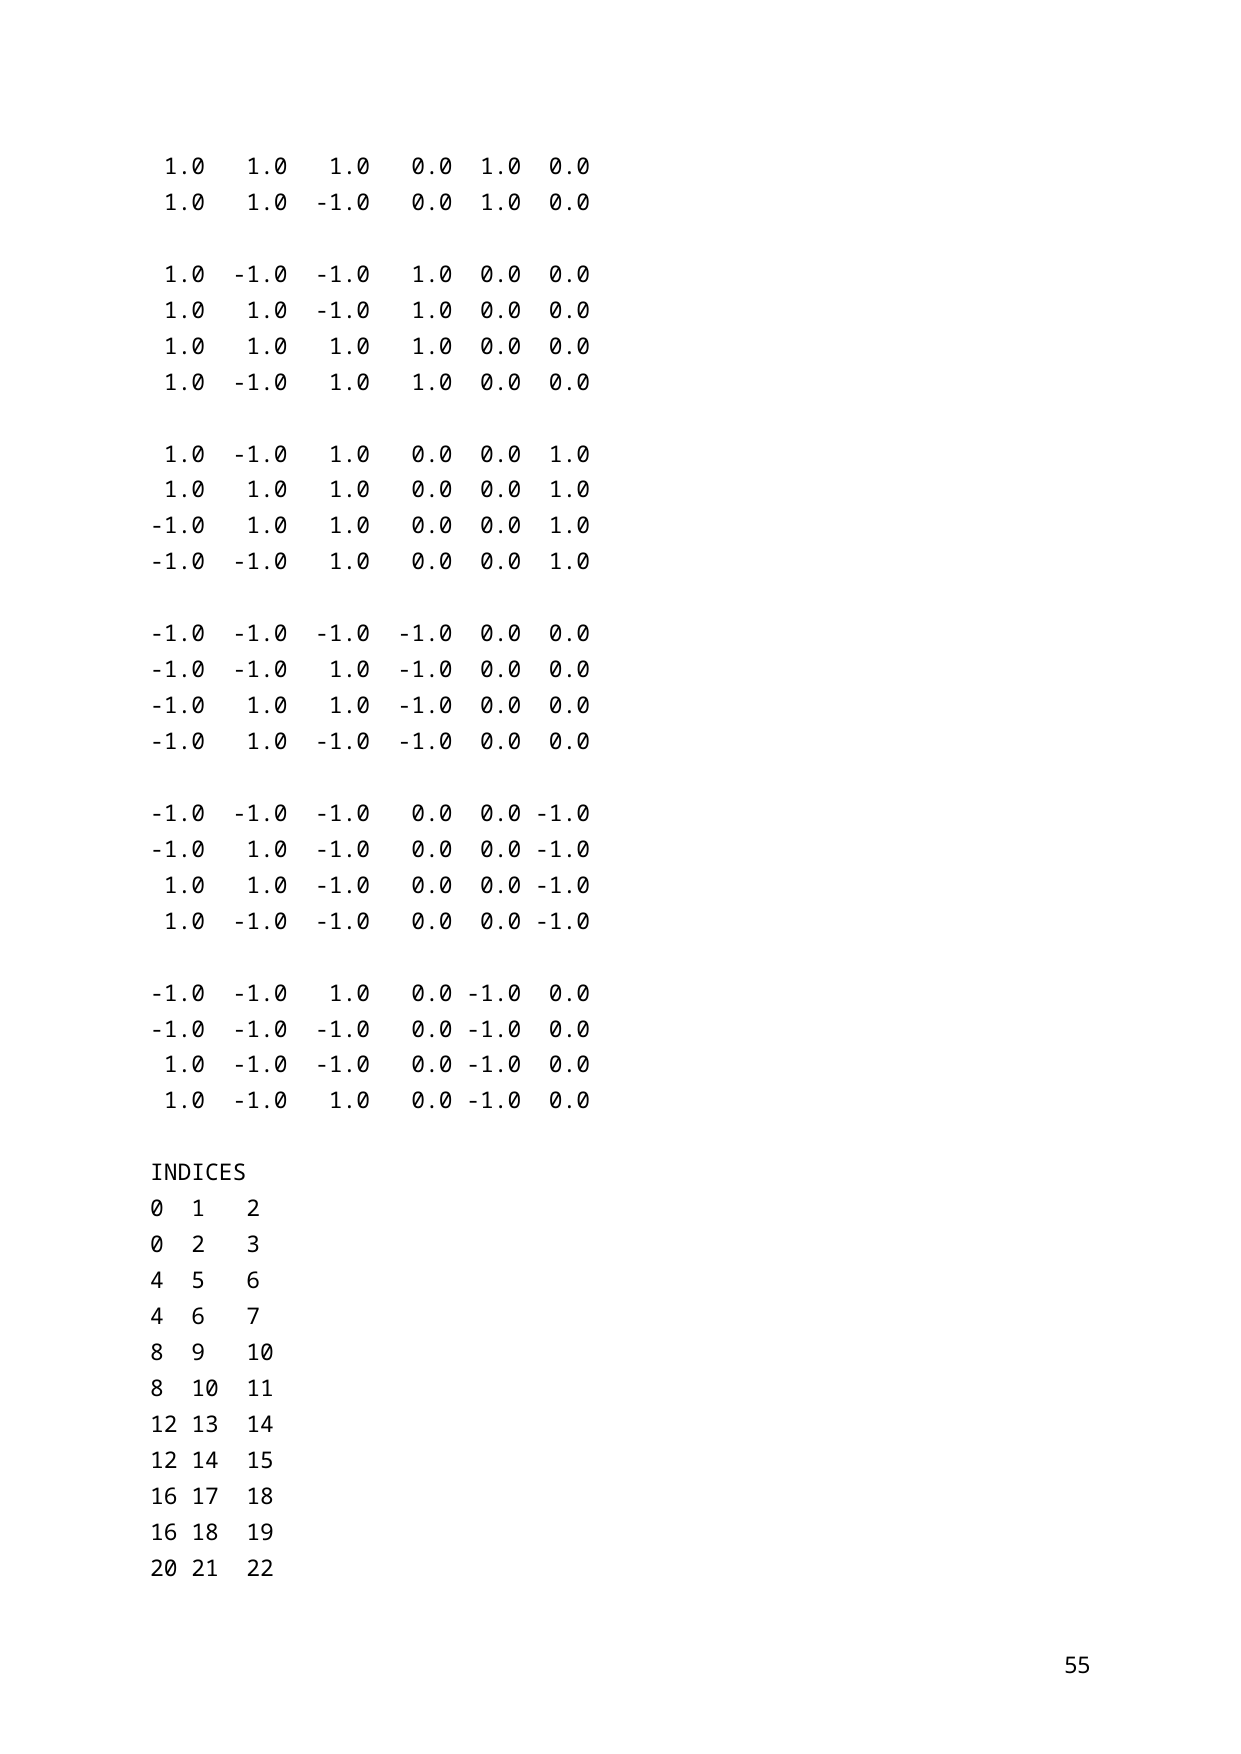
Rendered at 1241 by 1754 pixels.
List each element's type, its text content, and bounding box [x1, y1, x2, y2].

text -1.0 -1.0 -1.0 0.0 -1.0 0.0 [150, 1012, 1090, 1044]
text 4 5 6 [150, 1264, 1090, 1295]
text -1.0 -1.0 1.0 -1.0 0.0 0.0 [150, 653, 1090, 684]
text 0 2 3 [150, 1228, 1090, 1259]
text 1.0 1.0 1.0 1.0 0.0 0.0 [150, 330, 1090, 361]
text 12 14 15 [150, 1444, 1090, 1475]
text -1.0 -1.0 1.0 0.0 -1.0 0.0 [150, 977, 1090, 1008]
text -1.0 1.0 -1.0 -1.0 0.0 0.0 [150, 725, 1090, 756]
text 1.0 -1.0 1.0 1.0 0.0 0.0 [150, 366, 1090, 397]
text 8 9 10 [150, 1336, 1090, 1367]
text INDICES [150, 1156, 1090, 1187]
text 1.0 1.0 -1.0 0.0 0.0 -1.0 [150, 869, 1090, 900]
text 1.0 -1.0 -1.0 0.0 0.0 -1.0 [150, 905, 1090, 936]
text 1.0 1.0 -1.0 1.0 0.0 0.0 [150, 294, 1090, 325]
text 1.0 -1.0 1.0 0.0 0.0 1.0 [150, 437, 1090, 469]
text 12 13 14 [150, 1408, 1090, 1439]
text 8 10 11 [150, 1372, 1090, 1403]
text -1.0 -1.0 -1.0 0.0 0.0 -1.0 [150, 797, 1090, 828]
text 1.0 1.0 -1.0 0.0 1.0 0.0 [150, 186, 1090, 217]
text -1.0 -1.0 -1.0 -1.0 0.0 0.0 [150, 617, 1090, 648]
text 20 21 22 [150, 1552, 1090, 1583]
text 0 1 2 [150, 1192, 1090, 1223]
text -1.0 1.0 1.0 0.0 0.0 1.0 [150, 509, 1090, 541]
text -1.0 1.0 -1.0 0.0 0.0 -1.0 [150, 833, 1090, 864]
text -1.0 -1.0 1.0 0.0 0.0 1.0 [150, 545, 1090, 577]
text 1.0 -1.0 -1.0 0.0 -1.0 0.0 [150, 1048, 1090, 1080]
text 1.0 -1.0 -1.0 1.0 0.0 0.0 [150, 258, 1090, 289]
text 4 6 7 [150, 1300, 1090, 1331]
text 16 17 18 [150, 1480, 1090, 1511]
text 1.0 1.0 1.0 0.0 1.0 0.0 [150, 150, 1090, 181]
text 1.0 1.0 1.0 0.0 0.0 1.0 [150, 473, 1090, 505]
text 1.0 -1.0 1.0 0.0 -1.0 0.0 [150, 1084, 1090, 1116]
text 16 18 19 [150, 1516, 1090, 1547]
text -1.0 1.0 1.0 -1.0 0.0 0.0 [150, 689, 1090, 720]
